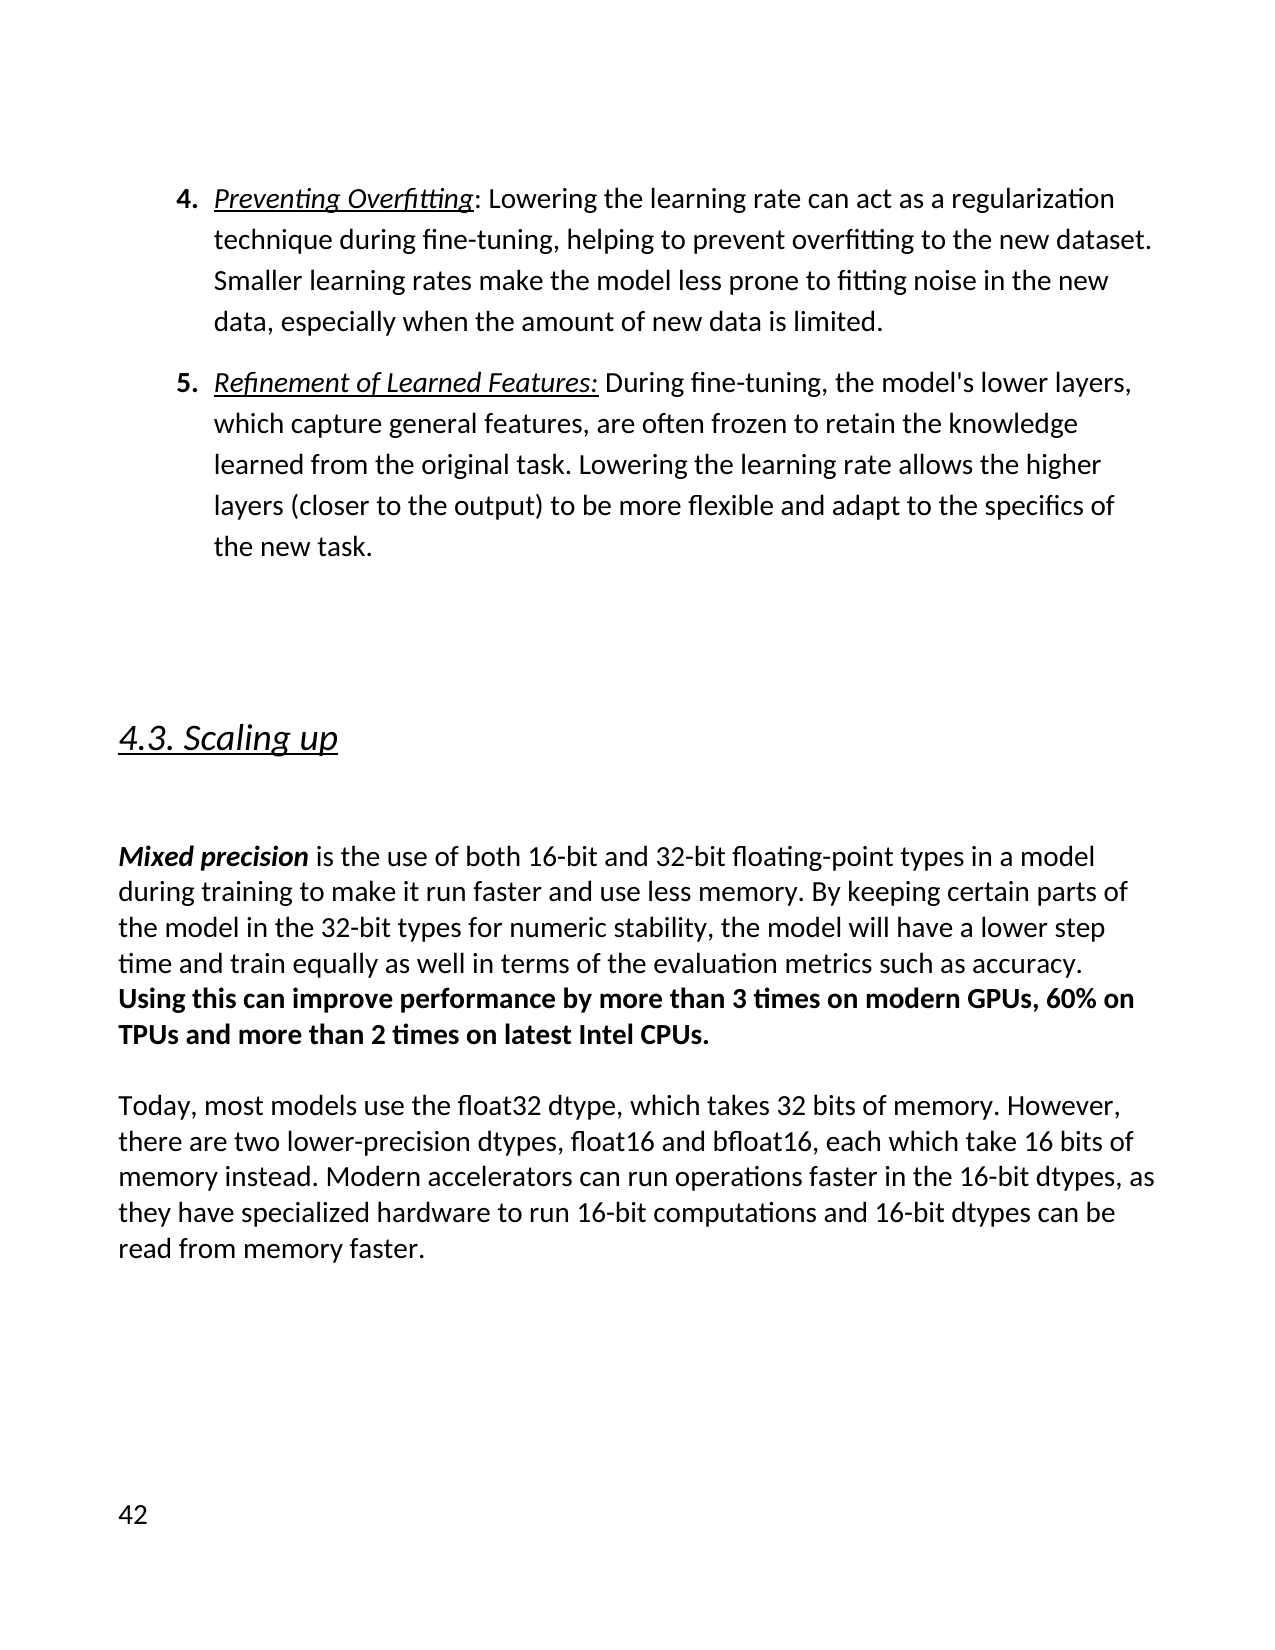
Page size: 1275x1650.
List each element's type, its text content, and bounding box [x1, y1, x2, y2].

list Refinement of Learned Features: During fine-tuning, the model's lower layers, which capture general features, are often frozen to retain the knowledge learned from the original task. Lowering the learning rate allows the higher layers (closer to the output) to be more flexible and adapt to the specifics of the new task. [176, 364, 1157, 564]
subtitle 4.3. Scaling up [118, 713, 1157, 759]
text Mixed precision is the use of both 16-bit and 32-bit floating-point types in a model during training to make it run faster and use less memory. By keeping certain parts of the model in the 32-bit types for numeric stability, the model will have a lower step time and train equally as well in terms of the evaluation metrics such as accuracy. Using this can improve performance by more than 3 times on modern GPUs, 60% on TPUs and more than 2 times on latest Intel CPUs. [118, 838, 1157, 1052]
list Preventing Overfitting: Lowering the learning rate can act as a regularization technique during fine-tuning, helping to prevent overfitting to the new dataset. Smaller learning rates make the model less prone to fitting noise in the new data, especially when the amount of new data is limited. [176, 180, 1157, 338]
text Today, most models use the float32 dtype, which takes 32 bits of memory. However, there are two lower-precision dtypes, float16 and bfloat16, each which take 16 bits of memory instead. Modern accelerators can run operations faster in the 16-bit dtypes, as they have specialized hardware to run 16-bit computations and 16-bit dtypes can be read from memory faster. [118, 1087, 1157, 1265]
